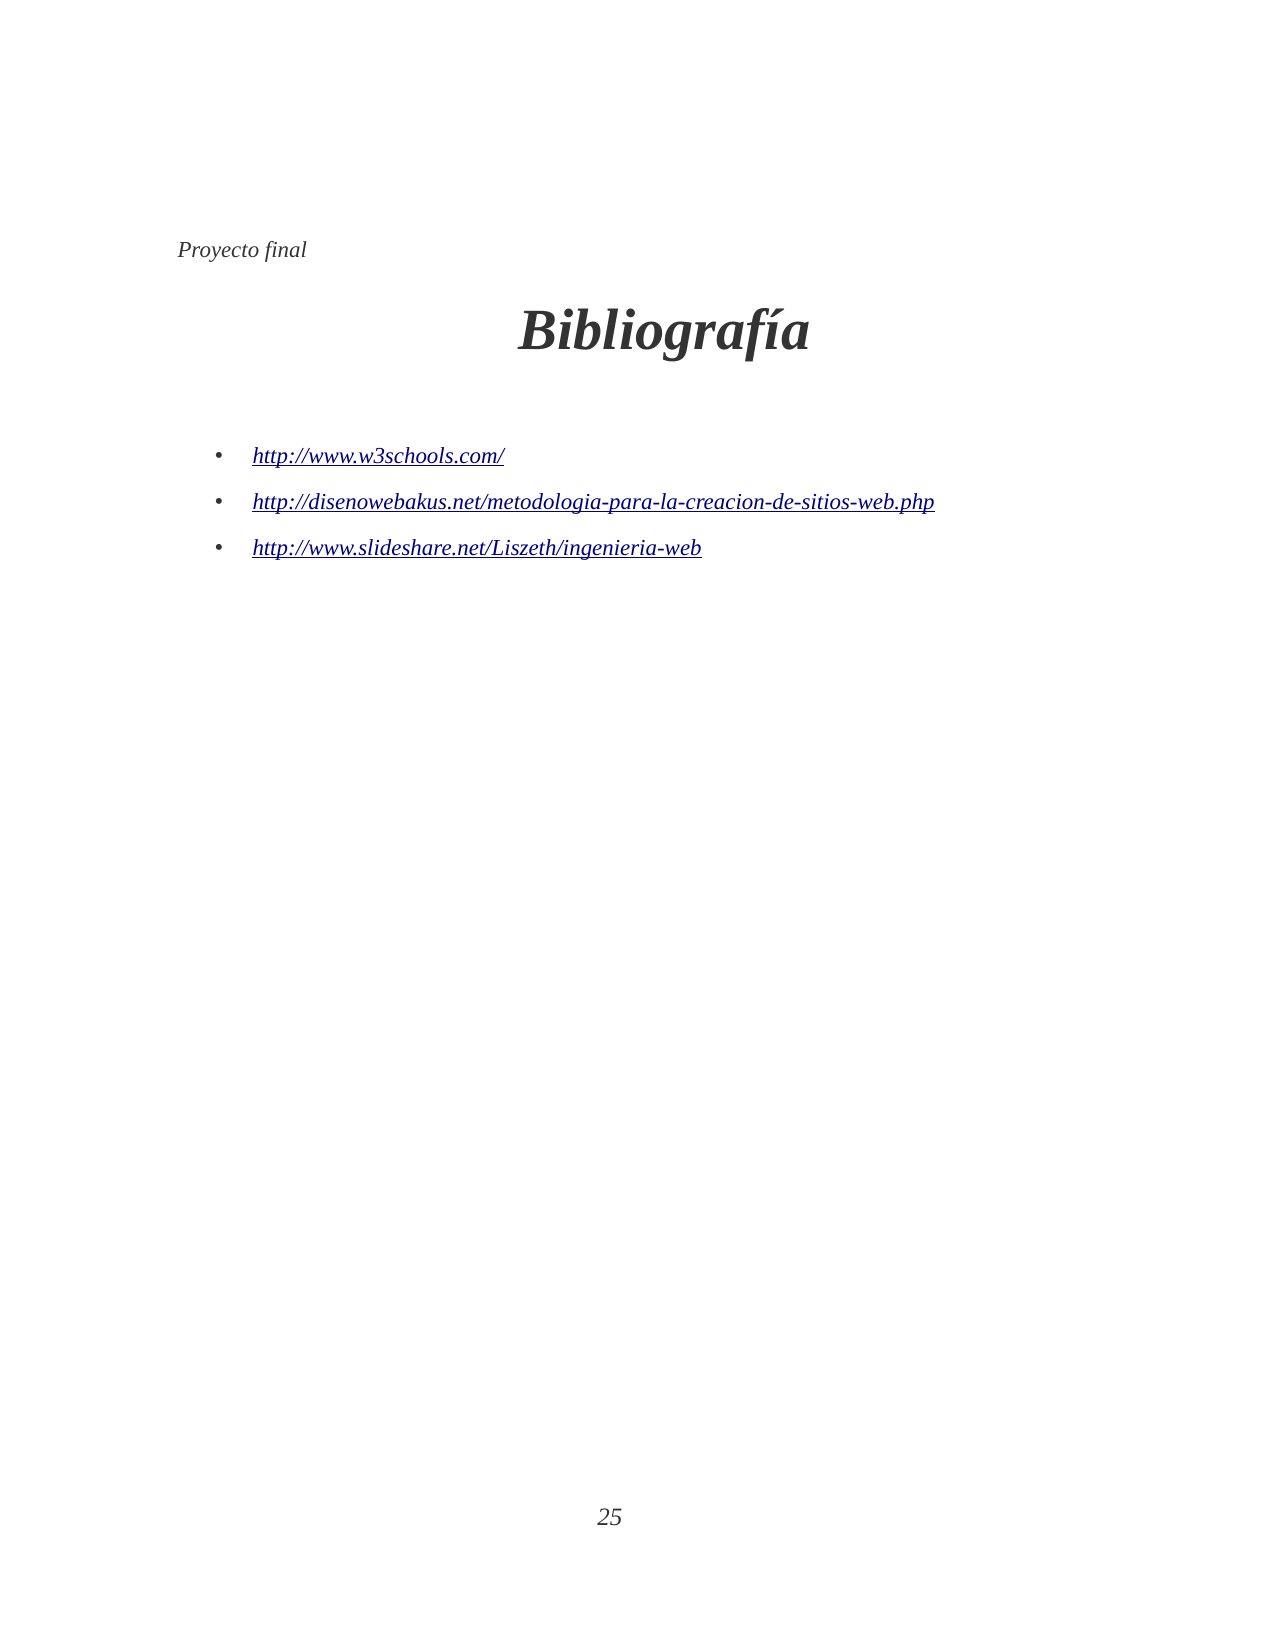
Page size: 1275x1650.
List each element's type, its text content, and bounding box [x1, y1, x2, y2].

list http://disenowebakus.net/metodologia-para-la-creacion-de-sitios-web.php [215, 488, 1157, 514]
list http://www.slideshare.net/Liszeth/ingenieria-web [215, 534, 1157, 561]
title Bibliografía [177, 295, 1157, 362]
list http://www.w3schools.com/ [215, 442, 1157, 468]
